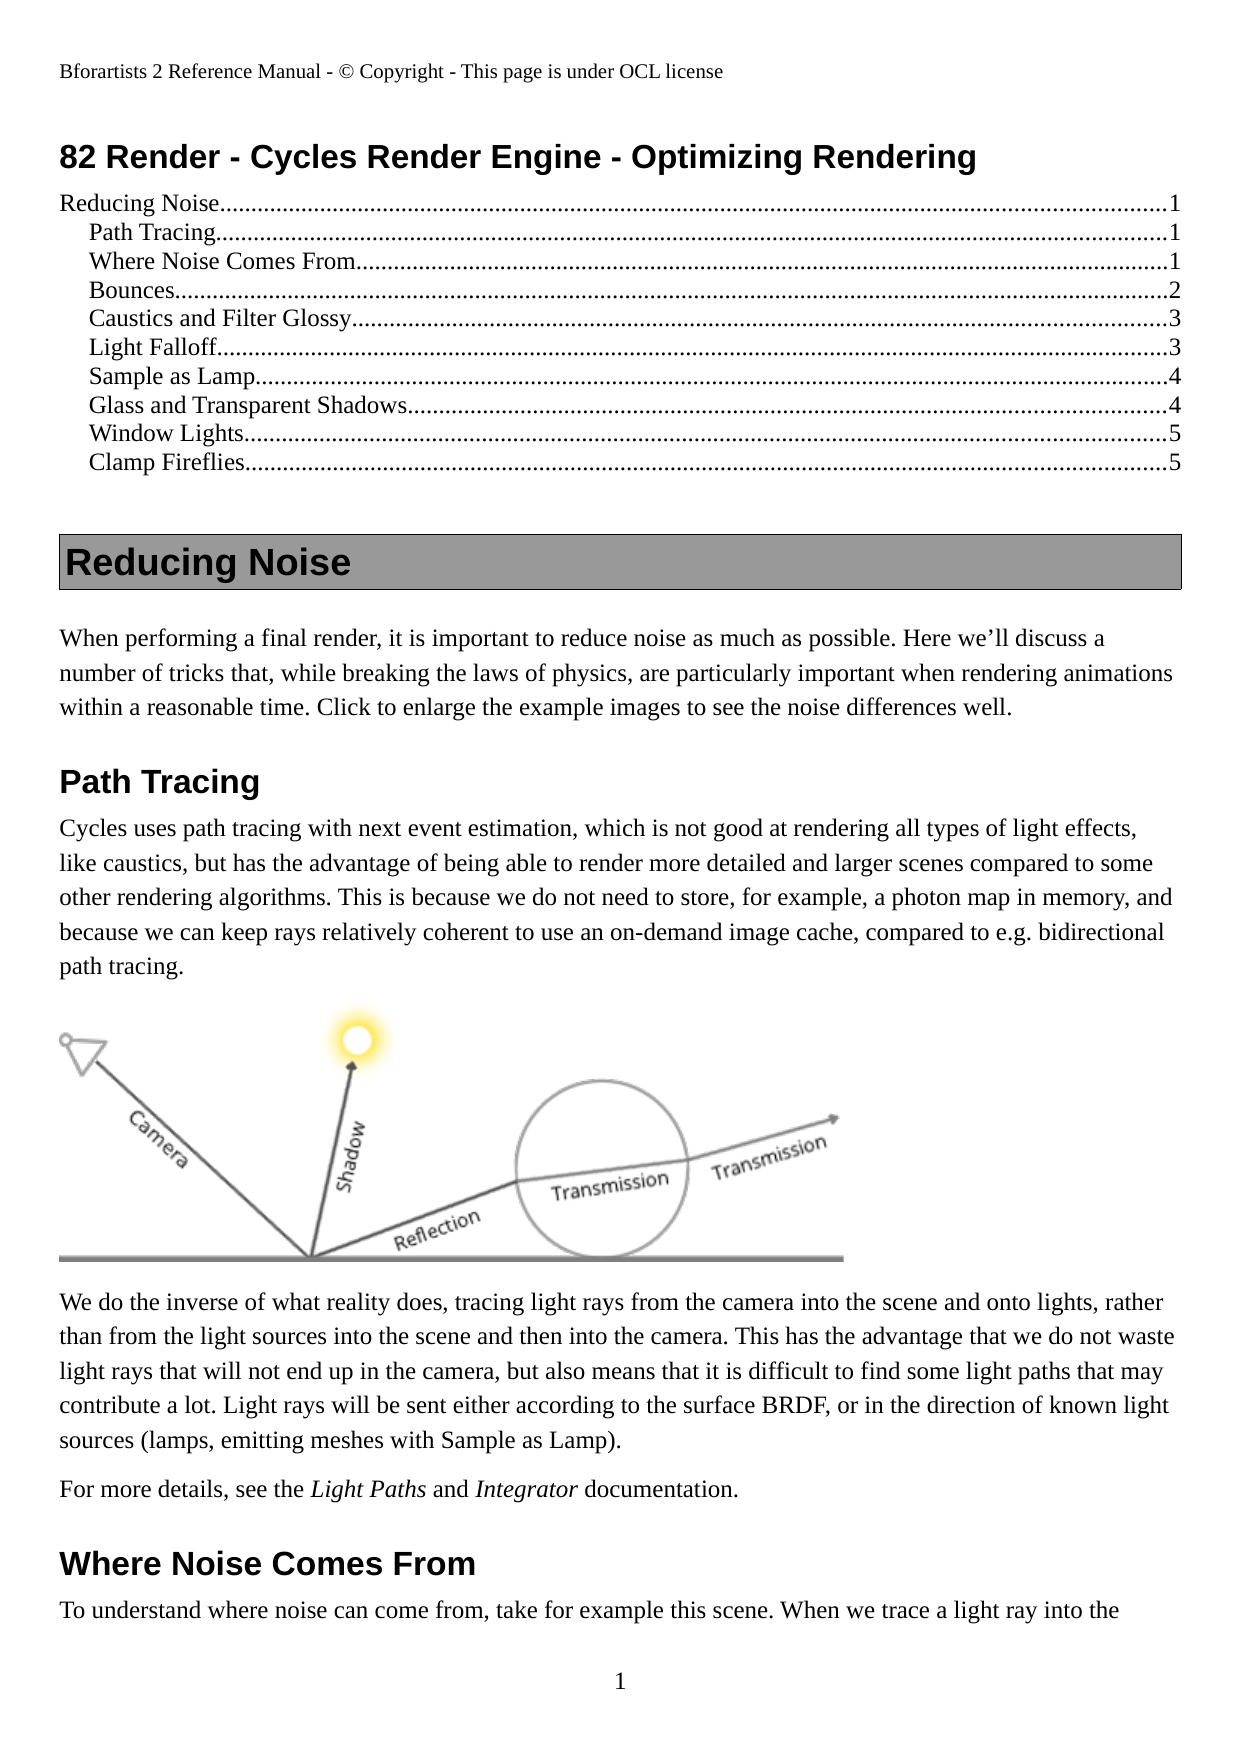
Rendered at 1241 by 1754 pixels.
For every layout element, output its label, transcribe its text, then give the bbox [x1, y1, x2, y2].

text Bounces 2 [88, 275, 1181, 303]
text Light Falloff 3 [88, 332, 1181, 361]
text Caustics and Filter Glossy 3 [88, 303, 1181, 332]
text Glass and Transparent Shadows 4 [88, 390, 1181, 418]
subtitle Path Tracing [59, 762, 1181, 801]
text When performing a final render, it is important to reduce noise as much as possible. Here we’ll discuss a number of tricks that, while breaking the laws of physics, are particularly important when rendering animations within a reasonable time. Click to enlarge the example images to see the noise differences well. [59, 623, 1181, 721]
text Clamp Fireflies 5 [88, 447, 1181, 476]
text To understand where noise can come from, take for example this scene. When we trace a light ray into the [59, 1595, 1181, 1624]
text Sample as Lamp 4 [88, 361, 1181, 390]
text Reducing Noise 1 [59, 188, 1181, 217]
picture [59, 1000, 844, 1262]
text Window Lights 5 [88, 418, 1181, 447]
subtitle Where Noise Comes From [59, 1544, 1181, 1582]
text We do the inverse of what reality does, tracing light rays from the camera into the scene and onto lights, rather than from the light sources into the scene and then into the camera. This has the advantage that we do not waste light rays that will not end up in the camera, but also means that it is difficult to find some light paths that may contribute a lot. Light rays will be sent either according to the surface BRDF, or in the direction of known light sources (lamps, emitting meshes with Sample as Lamp). [59, 1287, 1181, 1454]
table_header Reducing Noise [60, 535, 1181, 589]
text Where Noise Comes From 1 [88, 246, 1181, 275]
text Cycles uses path tracing with next event estimation, which is not good at rendering all types of light effects, like caustics, but has the advantage of being able to render more detailed and larger scenes compared to some other rendering algorithms. This is because we do not need to store, for example, a photon map in memory, and because we can keep rays relatively coherent to use an on-demand image cache, compared to e.g. bidirectional path tracing. [59, 813, 1181, 980]
text For more details, see the Light Paths and Integrator documentation. [59, 1474, 1181, 1503]
text Path Tracing 1 [88, 217, 1181, 246]
subtitle 82 Render - Cycles Render Engine - Optimizing Rendering [59, 138, 1181, 176]
